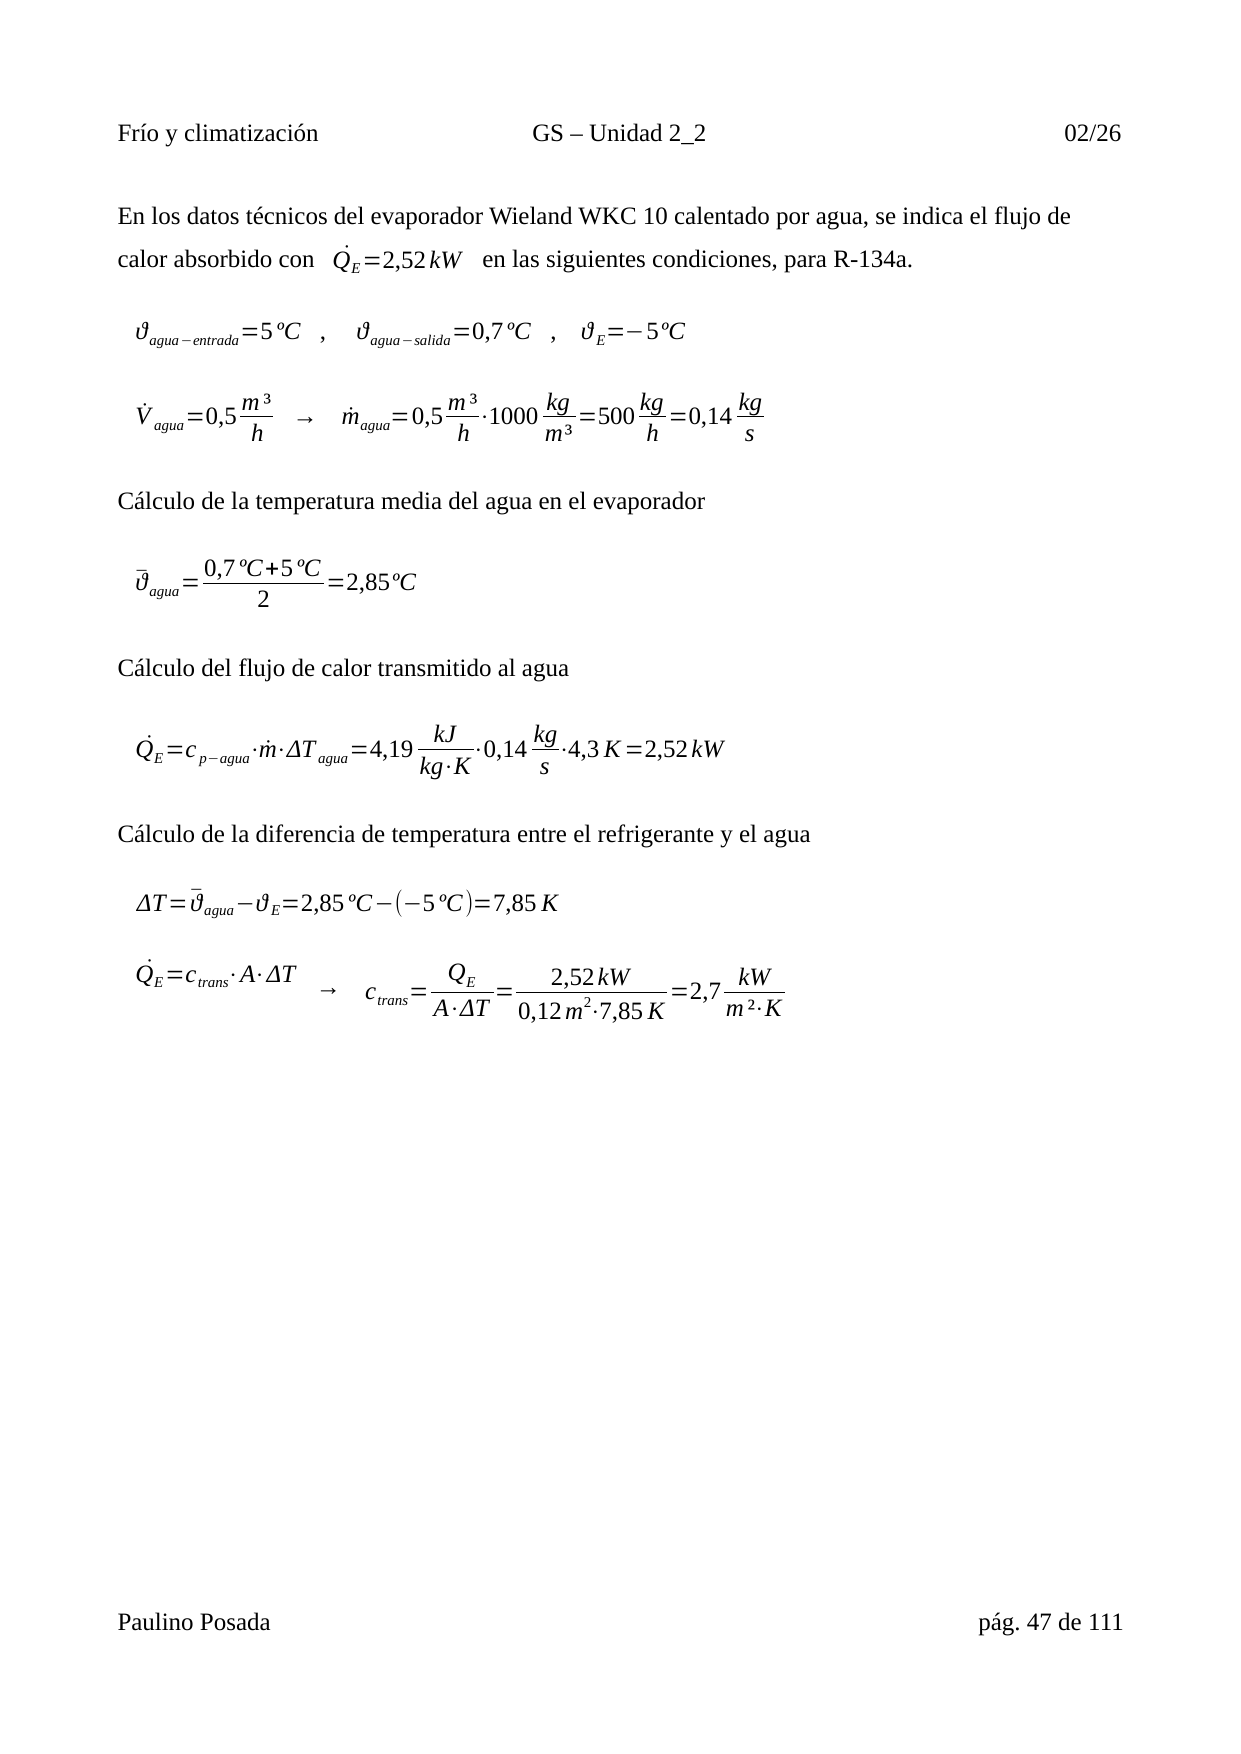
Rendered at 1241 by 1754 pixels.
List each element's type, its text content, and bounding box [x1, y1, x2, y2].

text → [117, 388, 1123, 447]
text Cálculo de la temperatura media del agua en el evaporador [117, 486, 1123, 515]
text Cálculo de la diferencia de temperatura entre el refrigerante y el agua [117, 819, 1123, 848]
text En los datos técnicos del evaporador Wieland WKC 10 calentado por agua, se indica el flujo de calor absorbido conen las siguientes condiciones, para R-134a. [117, 201, 1123, 277]
text , , [117, 316, 1123, 349]
text → [117, 959, 1123, 1025]
text Cálculo del flujo de calor transmitido al agua [117, 653, 1123, 682]
